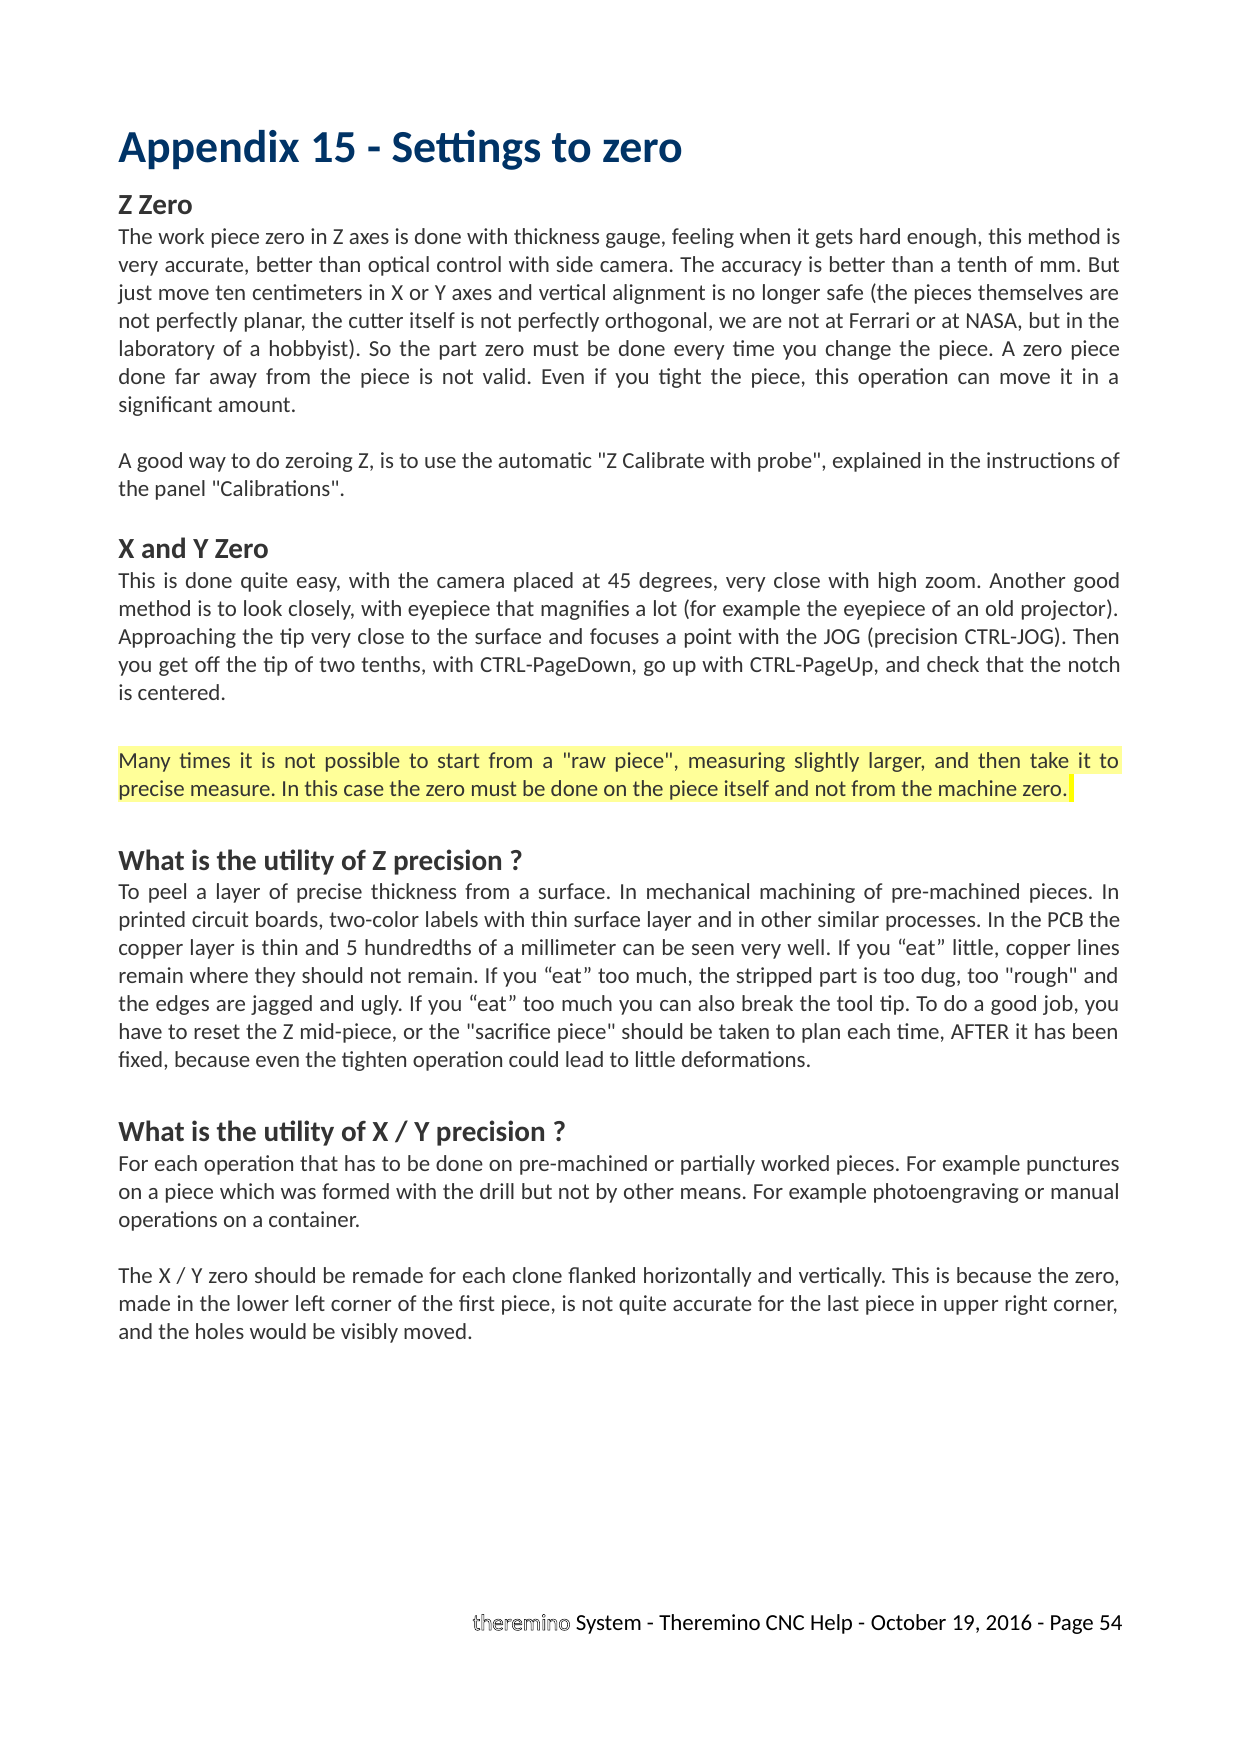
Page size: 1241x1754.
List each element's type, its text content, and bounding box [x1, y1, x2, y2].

text Many times it is not possible to start from a "raw piece", measuring slightly larger, and then take it to precise measure. In this case the zero must be done on the piece itself and not from the machine zero. [118, 746, 1122, 802]
text The X / Y zero should be remade for each clone flanked horizontally and vertically. This is because the zero, made in the lower left corner of the first piece, is not quite accurate for the last piece in upper right corner, and the holes would be visibly moved. [118, 1261, 1122, 1345]
text X and Y Zero [118, 530, 1122, 566]
subtitle Appendix 15 - Settings to zero [118, 118, 1122, 174]
text A good way to do zeroing Z, is to use the automatic "Z Calibrate with probe", explained in the instructions of the panel "Calibrations". [118, 446, 1122, 502]
text What is the utility of Z precision ? To peel a layer of precise thickness from a surface. In mechanical machining of pre-machined pieces. In printed circuit boards, two-color labels with thin surface layer and in other similar processes. In the PCB the copper layer is thin and 5 hundredths of a millimeter can be seen very well. If you “eat” little, copper lines remain where they should not remain. If you “eat” too much, the stripped part is too dug, too "rough" and the edges are jagged and ugly. If you “eat” too much you can also break the tool tip. To do a good job, you have to reset the Z mid-piece, or the "sacrifice piece" should be taken to plan each time, AFTER it has been fixed, because even the tighten operation could lead to little deformations. [118, 842, 1122, 1073]
text For each operation that has to be done on pre-machined or partially worked pieces. For example punctures on a piece which was formed with the drill but not by other means. For example photoengraving or manual operations on a container. [118, 1149, 1122, 1233]
text This is done quite easy, with the camera placed at 45 degrees, very close with high zoom. Another good method is to look closely, with eyepiece that magnifies a lot (for example the eyepiece of an old projector). Approaching the tip very close to the surface and focuses a point with the JOG (precision CTRL-JOG). Then you get off the tip of two tenths, with CTRL-PageDown, go up with CTRL-PageUp, and check that the notch is centered. [118, 566, 1122, 706]
text Z Zero [118, 186, 1122, 222]
text The work piece zero in Z axes is done with thickness gauge, feeling when it gets hard enough, this method is very accurate, better than optical control with side camera. The accuracy is better than a tenth of mm. But just move ten centimeters in X or Y axes and vertical alignment is no longer safe (the pieces themselves are not perfectly planar, the cutter itself is not perfectly orthogonal, we are not at Ferrari or at NASA, but in the laboratory of a hobbyist). So the part zero must be done every time you change the piece. A zero piece done far away from the piece is not valid. Even if you tight the piece, this operation can move it in a significant amount. [118, 222, 1122, 418]
text What is the utility of X / Y precision ? [118, 1113, 1122, 1149]
